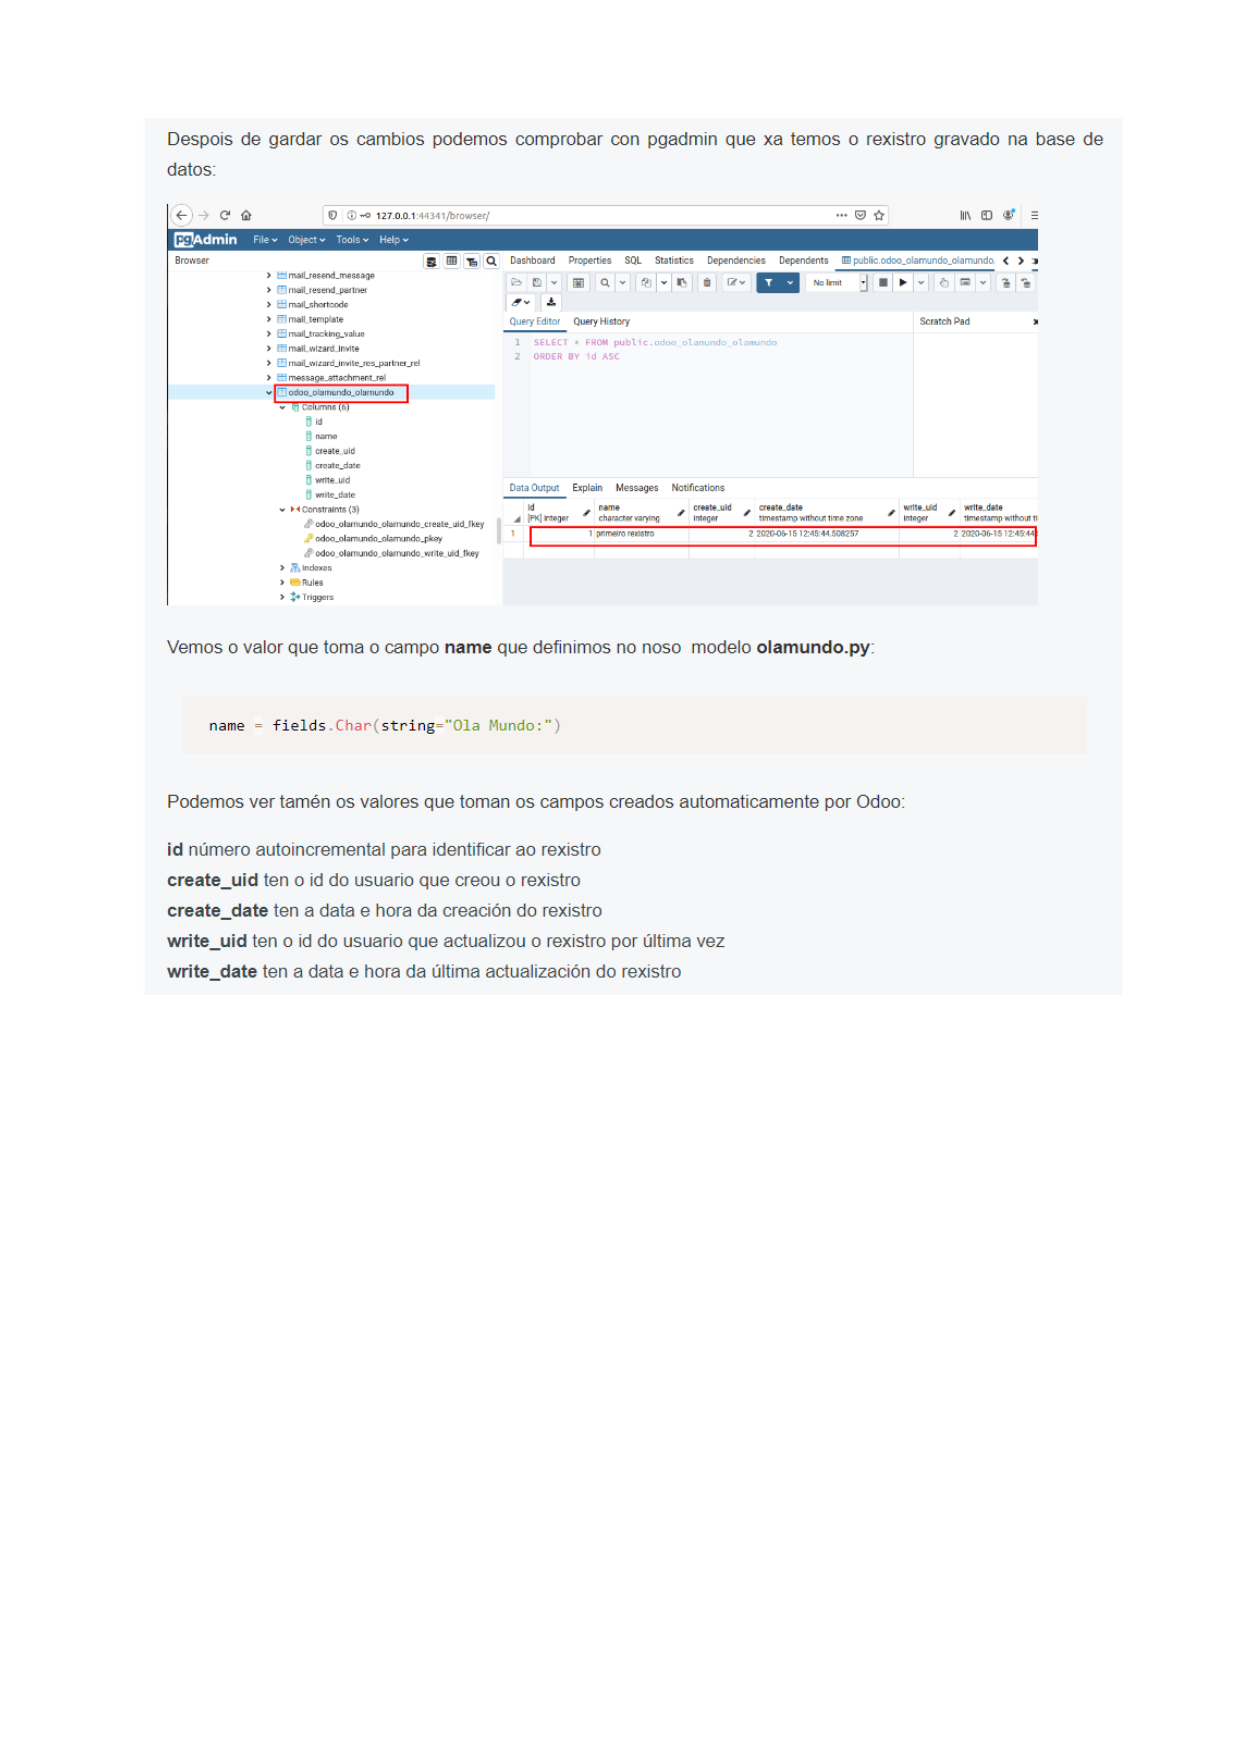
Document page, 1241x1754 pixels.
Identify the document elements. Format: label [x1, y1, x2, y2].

picture [118, 118, 1123, 995]
